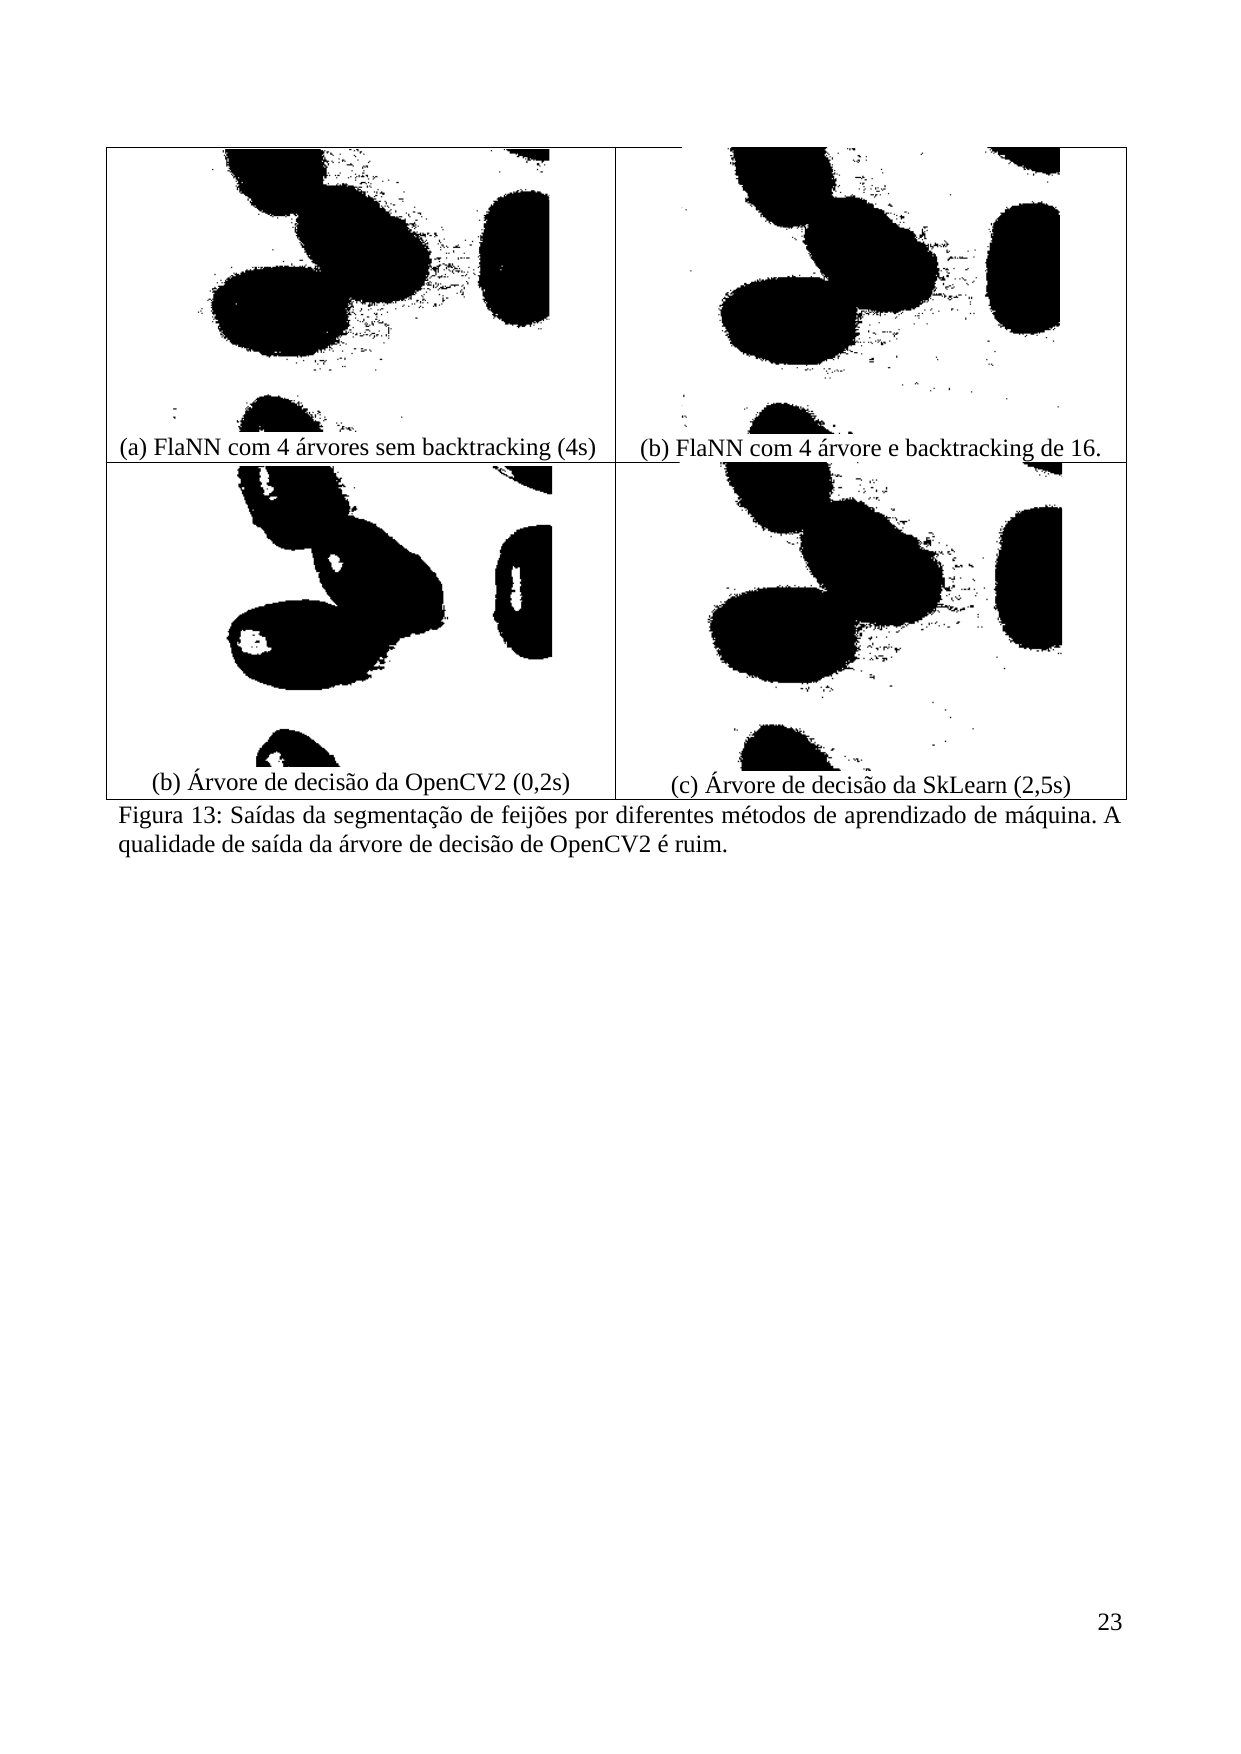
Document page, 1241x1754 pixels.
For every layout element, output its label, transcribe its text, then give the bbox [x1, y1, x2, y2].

table_header (a) FlaNN com 4 árvores sem backtracking (4s) [107, 148, 615, 462]
table_header (b) FlaNN com 4 árvore e backtracking de 16. [616, 148, 1126, 462]
picture [679, 462, 1063, 771]
picture [681, 147, 1060, 434]
text Figura 13: Saídas da segmentação de feijões por diferentes métodos de aprendizado de máquina. A qualidade de saída da árvore de decisão de OpenCV2 é ruim. [118, 800, 1122, 858]
table_cell (b) Árvore de decisão da OpenCV2 (0,2s) [107, 463, 615, 799]
table_cell (c) Árvore de decisão da SkLearn (2,5s) [616, 463, 1126, 799]
